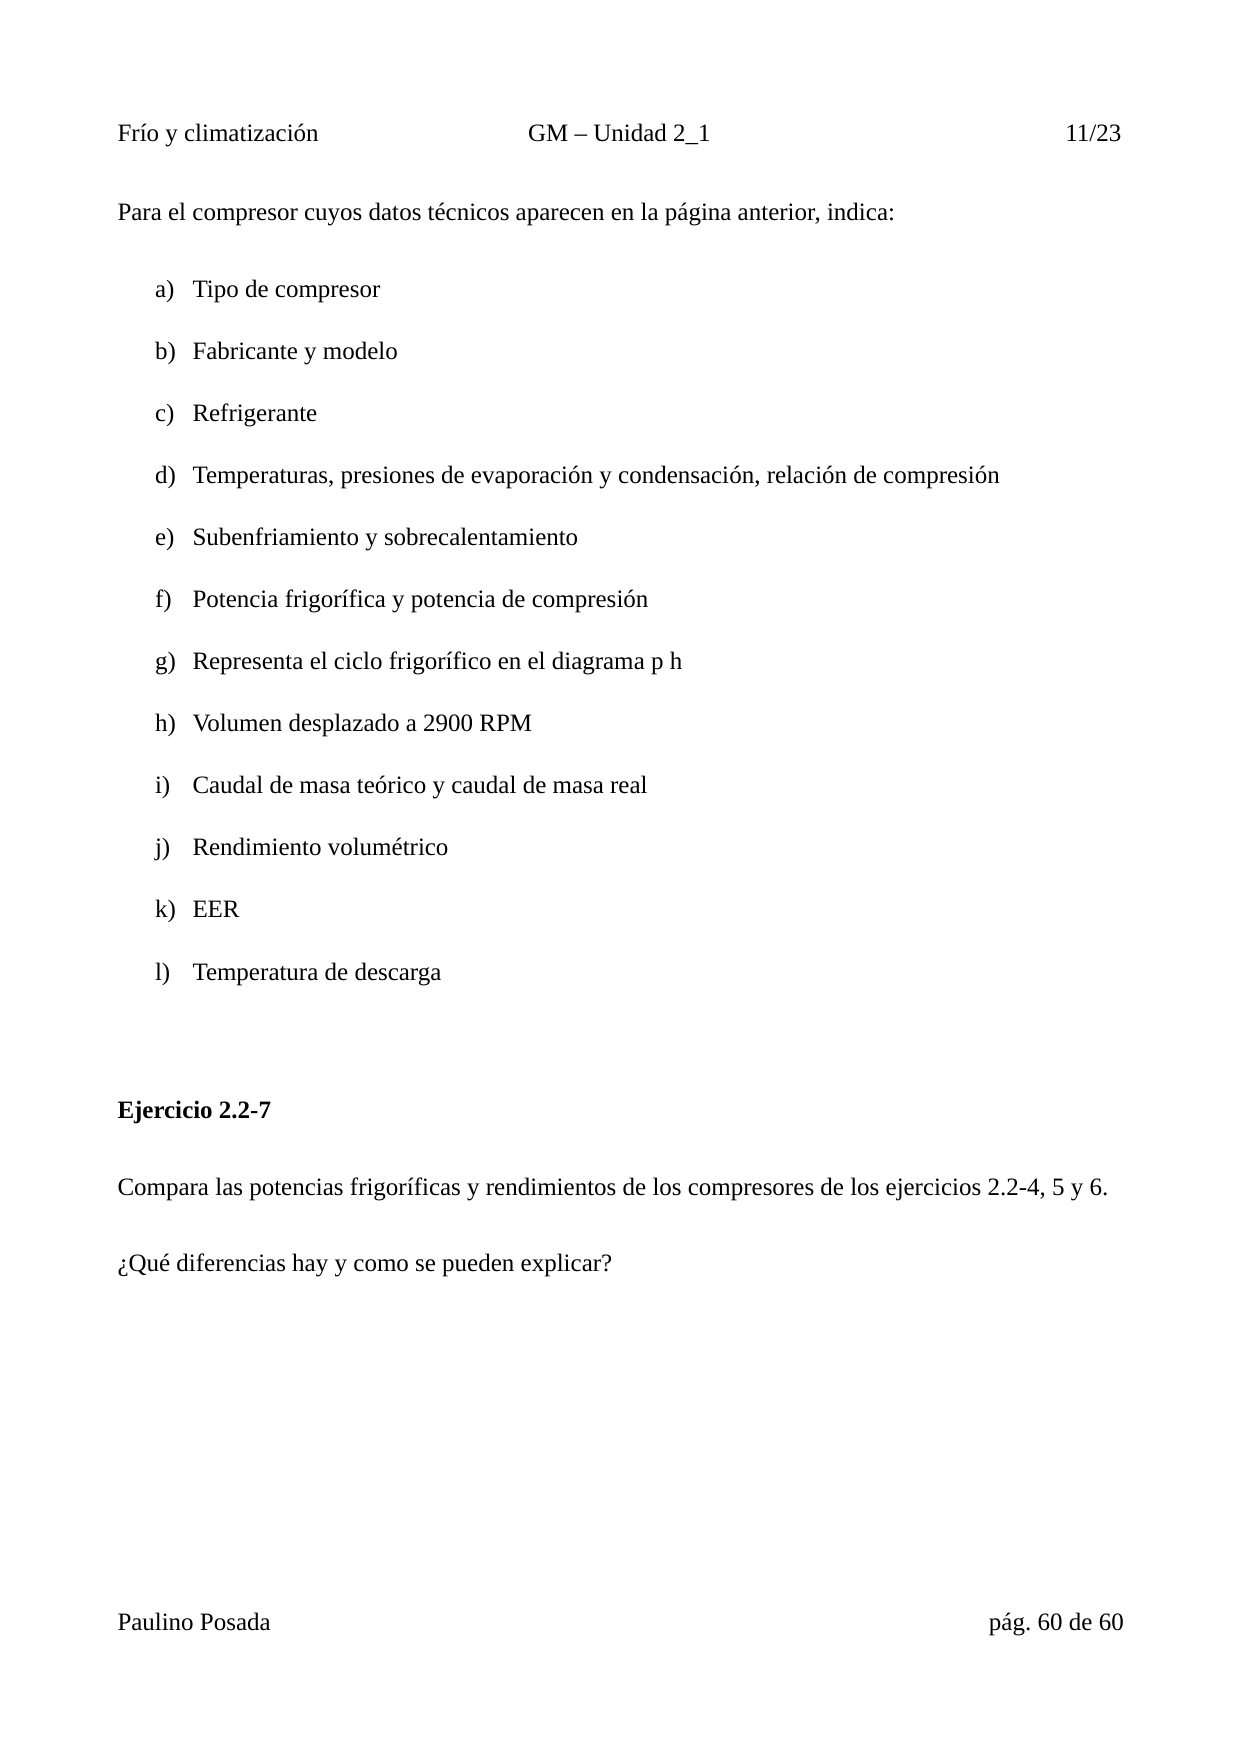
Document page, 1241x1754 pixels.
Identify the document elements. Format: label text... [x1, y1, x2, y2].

list Temperatura de descarga [155, 957, 1123, 985]
list Fabricante y modelo [155, 336, 1123, 364]
text Para el compresor cuyos datos técnicos aparecen en la página anterior, indica: [117, 197, 1123, 226]
text Compara las potencias frigoríficas y rendimientos de los compresores de los ejercicios 2.2-4, 5 y 6. [117, 1172, 1123, 1200]
list Rendimiento volumétrico [155, 832, 1123, 861]
list Potencia frigorífica y potencia de compresión [155, 584, 1123, 613]
list Refrigerante [155, 398, 1123, 427]
list Temperaturas, presiones de evaporación y condensación, relación de compresión [155, 460, 1123, 489]
list Caudal de masa teórico y caudal de masa real [155, 770, 1123, 799]
list Tipo de compresor [155, 274, 1123, 302]
list Volumen desplazado a 2900 RPM [155, 708, 1123, 737]
text ¿Qué diferencias hay y como se pueden explicar? [117, 1248, 1123, 1277]
list Subenfriamiento y sobrecalentamiento [155, 522, 1123, 551]
list EER [155, 894, 1123, 923]
list Representa el ciclo frigorífico en el diagrama p h [155, 646, 1123, 675]
text Ejercicio 2.2-7 [117, 1095, 1123, 1124]
